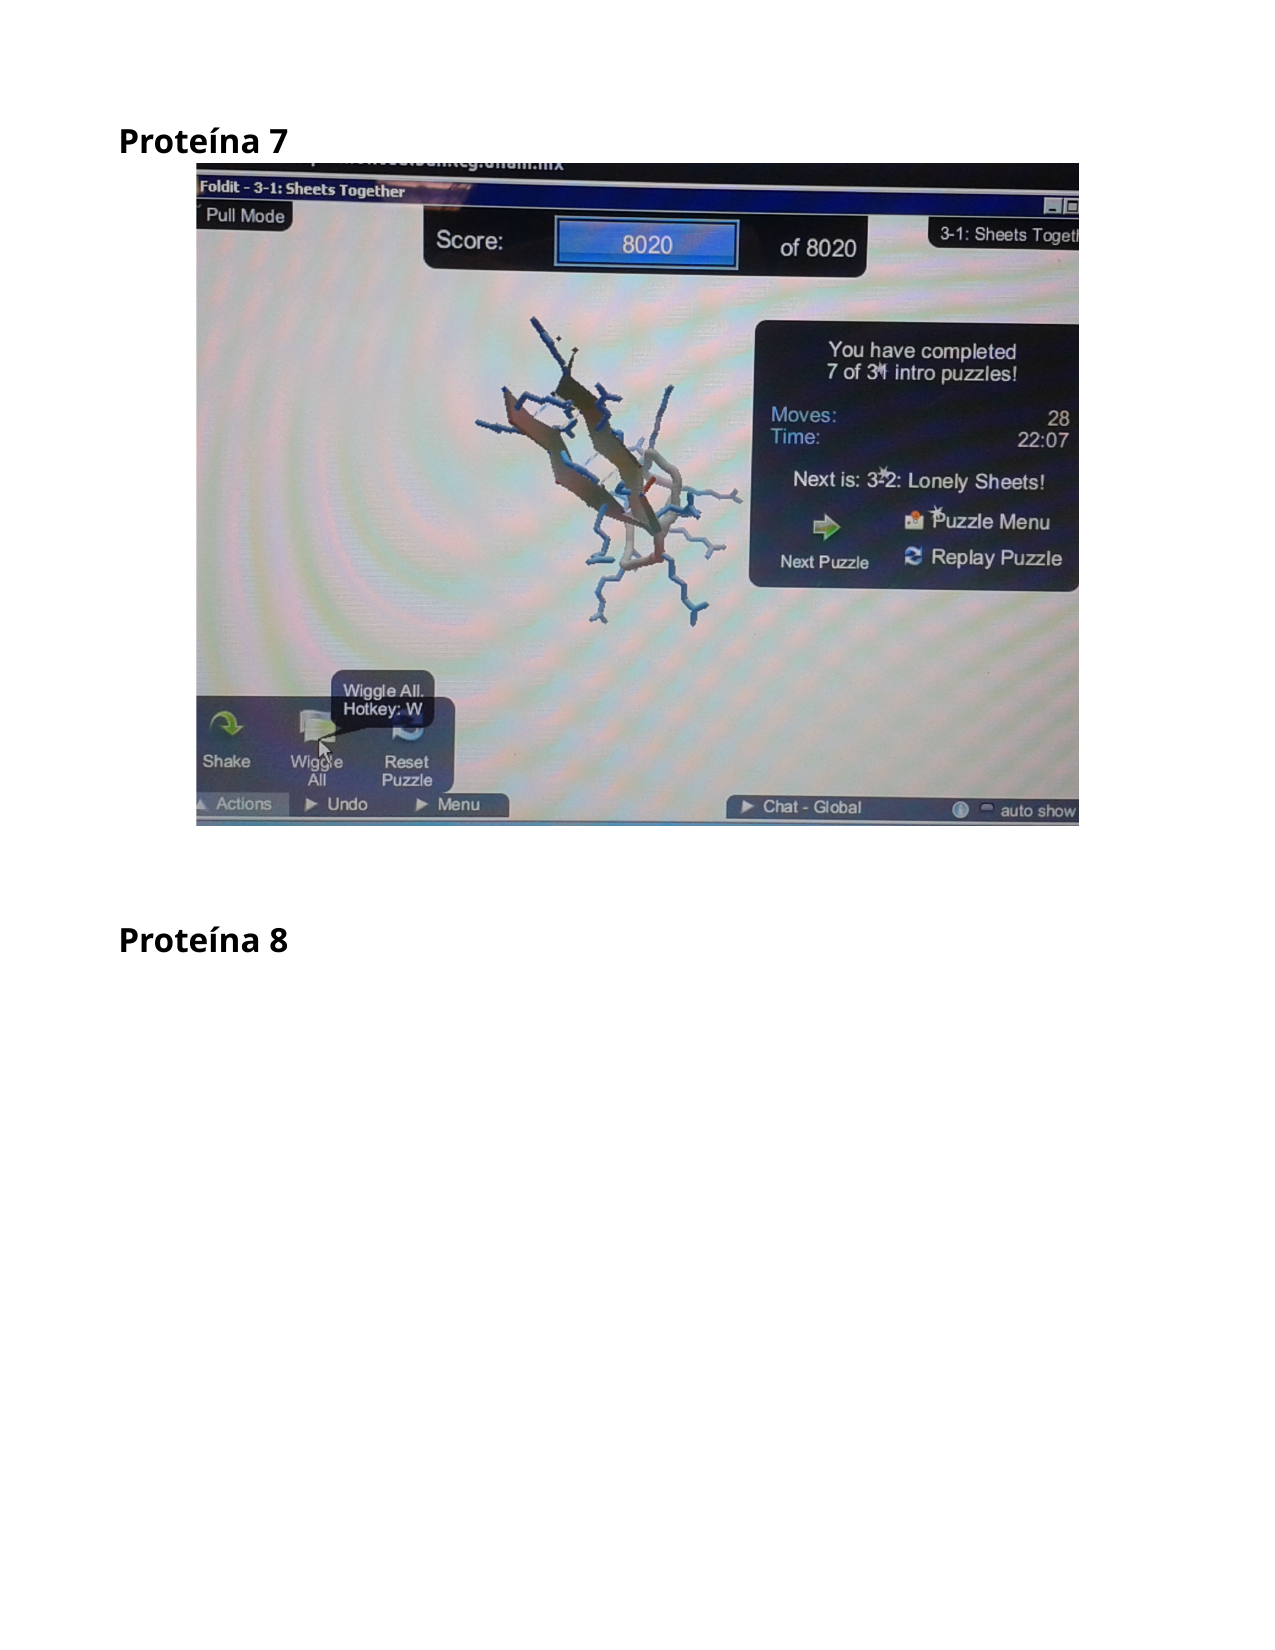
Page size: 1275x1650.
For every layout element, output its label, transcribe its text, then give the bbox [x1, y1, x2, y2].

picture [196, 163, 1079, 826]
text Proteína 8 [118, 916, 1157, 962]
text Proteína 7 [118, 118, 1157, 163]
